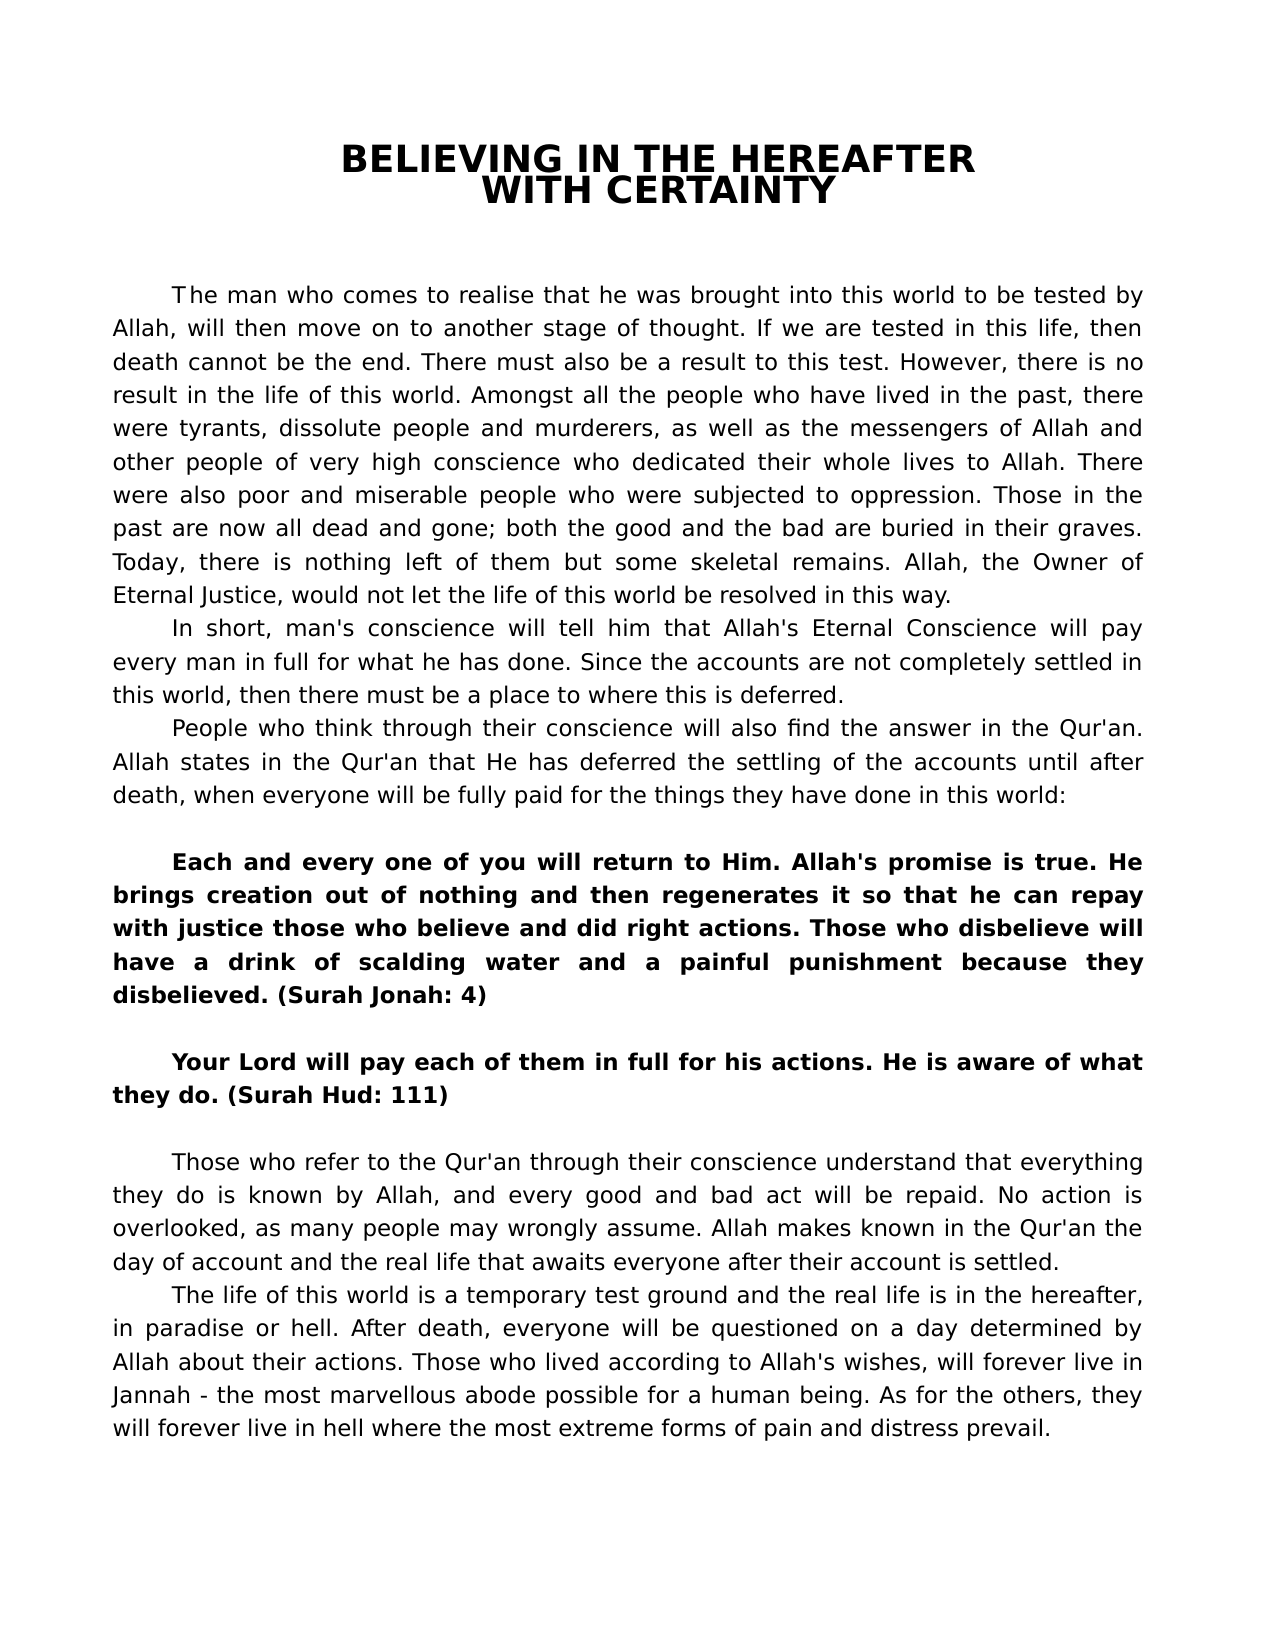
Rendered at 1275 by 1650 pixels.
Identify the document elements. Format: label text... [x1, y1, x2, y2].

text The life of this world is a temporary test ground and the real life is in the hereafter, in paradise or hell. After death, everyone will be questioned on a day determined by Allah about their actions. Those who lived according to Allah's wishes, will forever live in Jannah - the most marvellous abode possible for a human being. As for the others, they will forever live in hell where the most extreme forms of pain and distress prevail. [112, 1277, 1145, 1443]
text WITH CERTAINTY [112, 179, 1145, 210]
text BELIEVING IN THE HEREAFTER [112, 148, 1145, 179]
text Each and every one of you will return to Him. Allah's promise is true. He brings creation out of nothing and then regenerates it so that he can repay with justice those who believe and did right actions. Those who disbelieve will have a drink of scalding water and a painful punishment because they disbelieved. (Surah Jonah: 4) [112, 843, 1145, 1010]
text The man who comes to realise that he was brought into this world to be tested by Allah, will then move on to another stage of thought. If we are tested in this life, then death cannot be the end. There must also be a result to this test. However, there is no result in the life of this world. Amongst all the people who have lived in the past, there were tyrants, dissolute people and murderers, as well as the messengers of Allah and other people of very high conscience who dedicated their whole lives to Allah. There were also poor and miserable people who were subjected to oppression. Those in the past are now all dead and gone; both the good and the bad are buried in their graves. Today, there is nothing left of them but some skeletal remains. Allah, the Owner of Eternal Justice, would not let the life of this world be resolved in this way. [112, 277, 1145, 610]
text Your Lord will pay each of them in full for his actions. He is aware of what they do. (Surah Hud: 111) [112, 1043, 1145, 1110]
text Those who refer to the Qur'an through their conscience understand that everything they do is known by Allah, and every good and bad act will be repaid. No action is overlooked, as many people may wrongly assume. Allah makes known in the Qur'an the day of account and the real life that awaits everyone after their account is settled. [112, 1143, 1145, 1277]
text People who think through their conscience will also find the answer in the Qur'an. Allah states in the Qur'an that He has deferred the settling of the accounts until after death, when everyone will be fully paid for the things they have done in this world: [112, 710, 1145, 810]
text In short, man's conscience will tell him that Allah's Eternal Conscience will pay every man in full for what he has done. Since the accounts are not completely settled in this world, then there must be a place to where this is deferred. [112, 610, 1145, 710]
